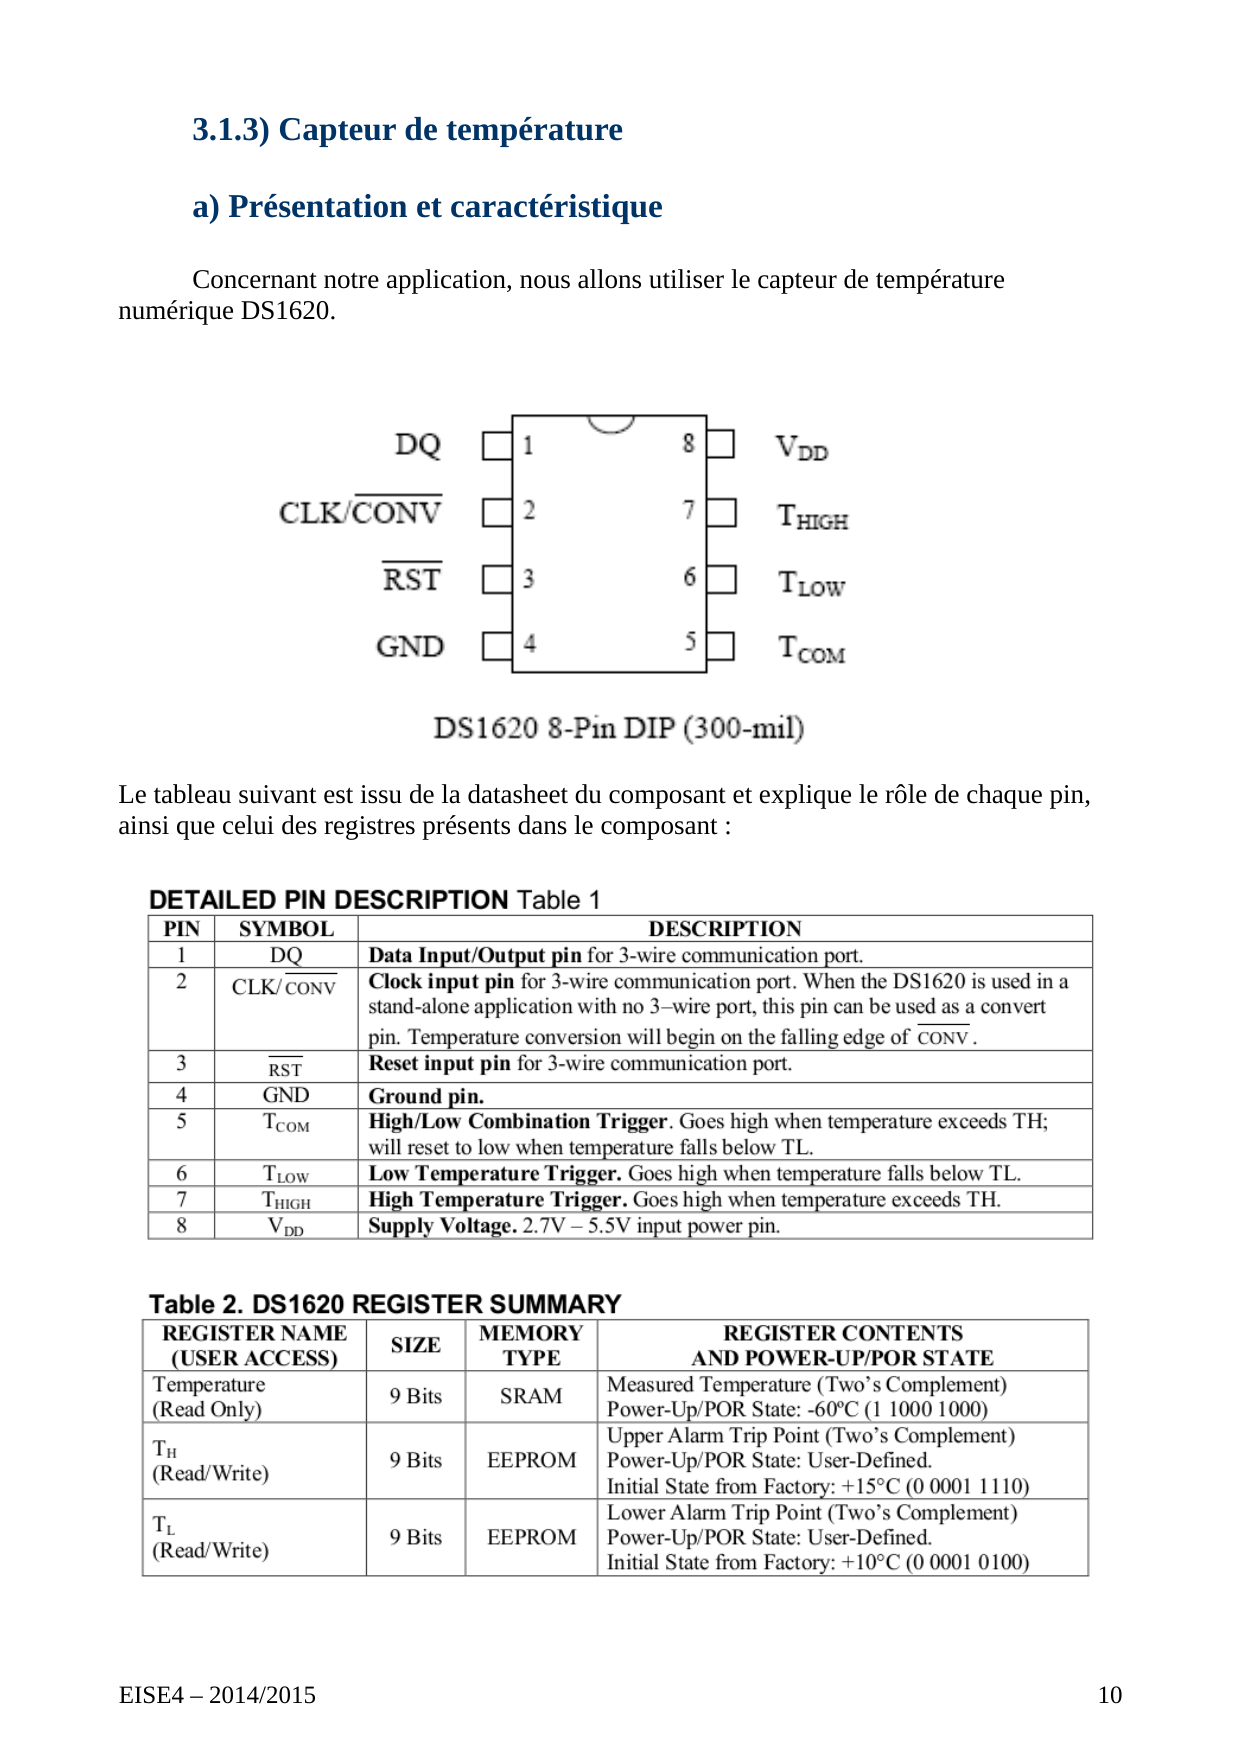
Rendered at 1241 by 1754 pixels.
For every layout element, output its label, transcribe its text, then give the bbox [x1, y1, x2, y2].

picture [118, 871, 1123, 1605]
text a) Présentation et caractéristique [118, 186, 1122, 224]
picture [251, 363, 920, 772]
text Le tableau suivant est issu de la datasheet du composant et explique le rôle de chaque pin, ainsi que celui des registres présents dans le composant : [118, 778, 1122, 840]
text 3.1.3) Capteur de température [118, 109, 1122, 148]
text Concernant notre application, nous allons utiliser le capteur de température numérique DS1620. [118, 263, 1122, 325]
